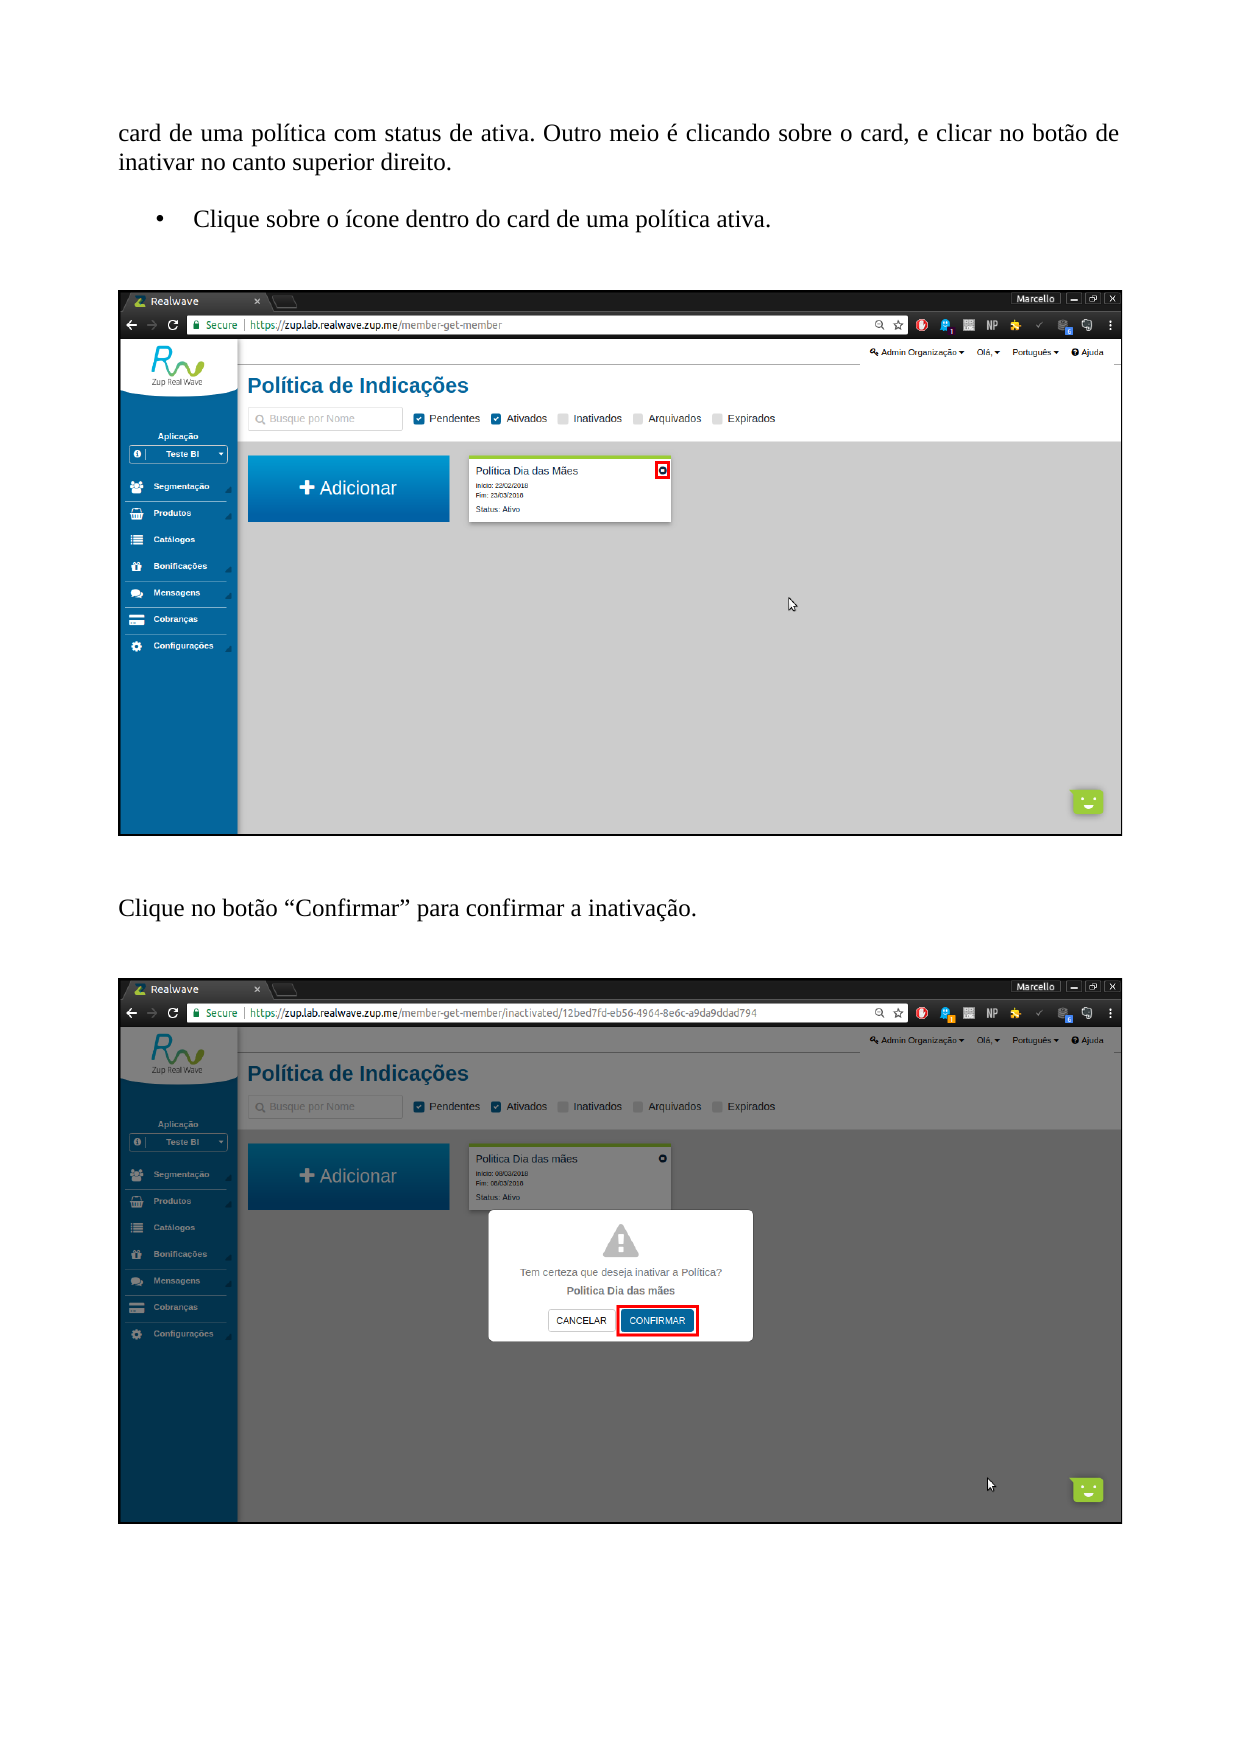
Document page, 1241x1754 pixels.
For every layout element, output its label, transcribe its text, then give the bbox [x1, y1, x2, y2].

text card de uma política com status de ativa. Outro meio é clicando sobre o card, e clicar no botão de inativar no canto superior direito. [118, 118, 1122, 176]
list Clique sobre o ícone dentro do card de uma política ativa. [156, 204, 1122, 233]
picture [118, 290, 1123, 836]
picture [118, 978, 1123, 1524]
text Clique no botão “Confirmar” para confirmar a inativação. [118, 893, 1122, 921]
